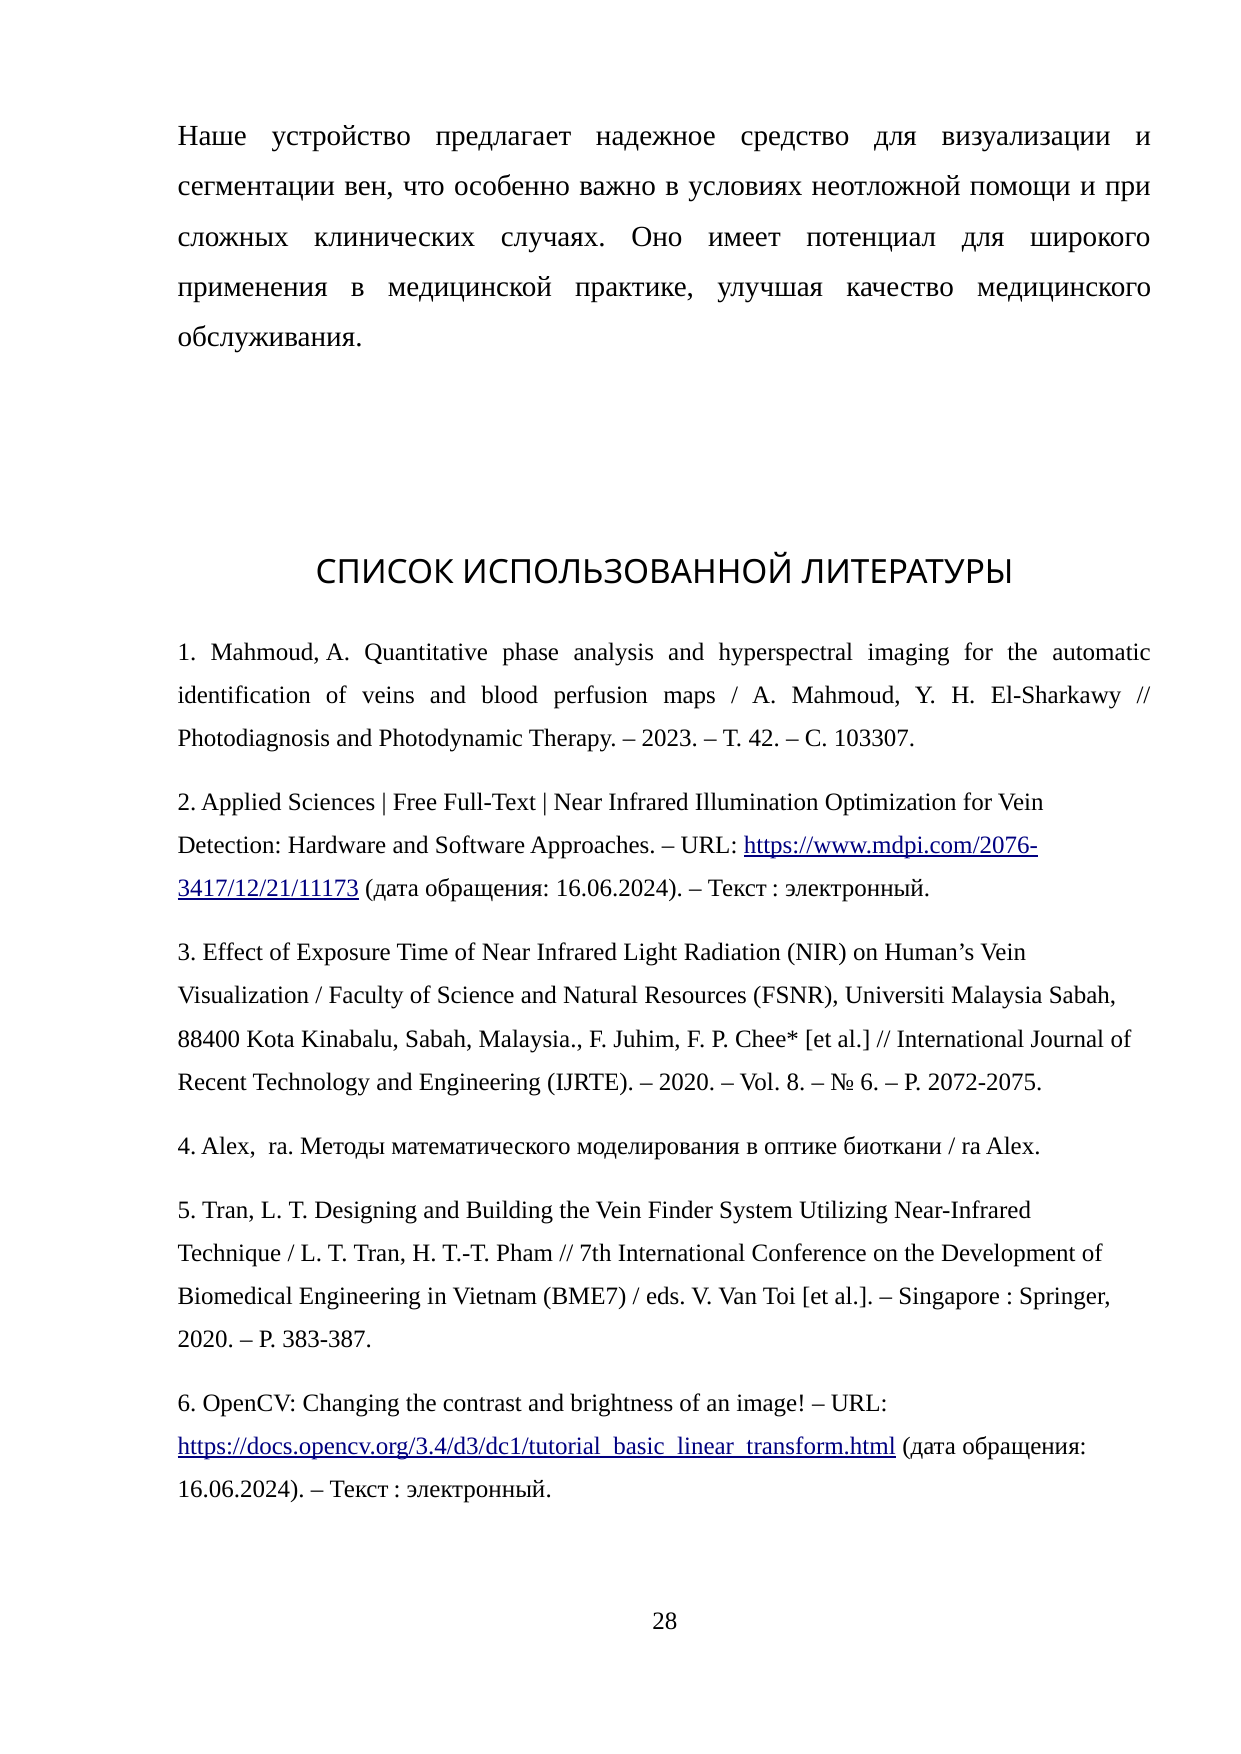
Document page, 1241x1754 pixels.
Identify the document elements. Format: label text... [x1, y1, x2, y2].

text 6. OpenCV: Changing the contrast and brightness of an image! – URL: https://docs.opencv.org/3.4/d3/dc1/tutorial_basic_linear_transform.html (дата обращения: 16.06.2024). – Текст : электронный. [177, 1388, 1152, 1503]
text 2. Applied Sciences | Free Full-Text | Near Infrared Illumination Optimization for Vein Detection: Hardware and Software Approaches. – URL: https://www.mdpi.com/2076-3417/12/21/11173 (дата обращения: 16.06.2024). – Текст : электронный. [177, 787, 1152, 902]
text СПИСОК ИСПОЛЬЗОВАННОЙ ЛИТЕРАТУРЫ [177, 548, 1152, 593]
text Наше устройство предлагает надежное средство для визуализации и сегментации вен, что особенно важно в условиях неотложной помощи и при сложных клинических случаях. Оно имеет потенциал для широкого применения в медицинской практике, улучшая качество медицинского обслуживания. [177, 118, 1152, 353]
text 4. Alex, ra. Методы математического моделирования в оптике биоткани / ra Alex. [177, 1131, 1152, 1159]
text 3. Effect of Exposure Time of Near Infrared Light Radiation (NIR) on Human’s Vein Visualization / Faculty of Science and Natural Resources (FSNR), Universiti Malaysia Sabah, 88400 Kota Kinabalu, Sabah, Malaysia., F. Juhim, F. P. Chee* [et al.] // International Journal of Recent Technology and Engineering (IJRTE). – 2020. – Vol. 8. – № 6. – P. 2072-2075. [177, 937, 1152, 1096]
text 5. Tran, L. T. Designing and Building the Vein Finder System Utilizing Near-Infrared Technique / L. T. Tran, H. T.-T. Pham // 7th International Conference on the Development of Biomedical Engineering in Vietnam (BME7) / eds. V. Van Toi [et al.]. – Singapore : Springer, 2020. – P. 383-387. [177, 1195, 1152, 1353]
text 1. Mahmoud, A. Quantitative phase analysis and hyperspectral imaging for the automatic identification of veins and blood perfusion maps / A. Mahmoud, Y. H. El-Sharkawy // Photodiagnosis and Photodynamic Therapy. – 2023. – Т. 42. – С. 103307. [177, 637, 1152, 752]
